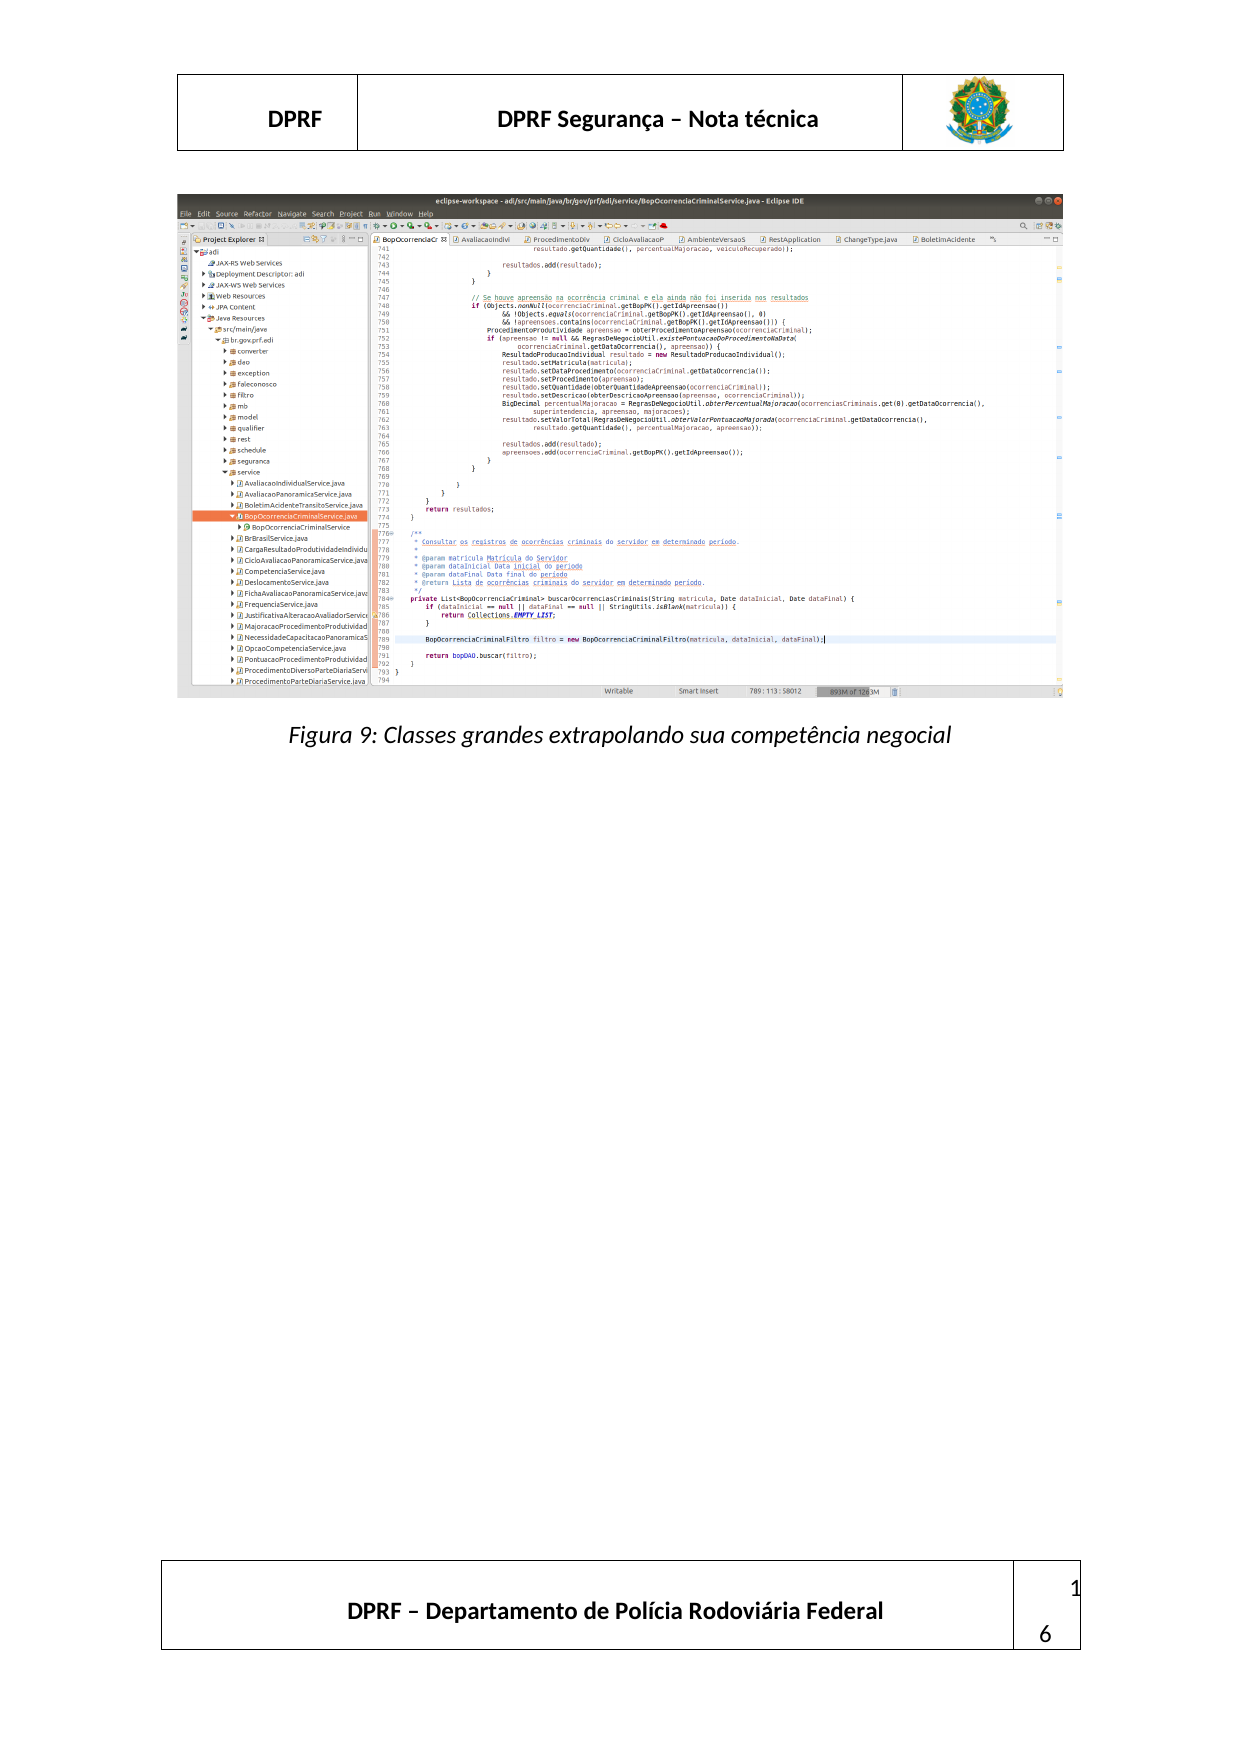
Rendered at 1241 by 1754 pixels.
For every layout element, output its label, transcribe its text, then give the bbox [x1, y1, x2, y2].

picture [177, 194, 1063, 698]
text Figura 9: Classes grandes extrapolando sua competência negocial [177, 698, 1063, 749]
picture [944, 75, 1020, 149]
